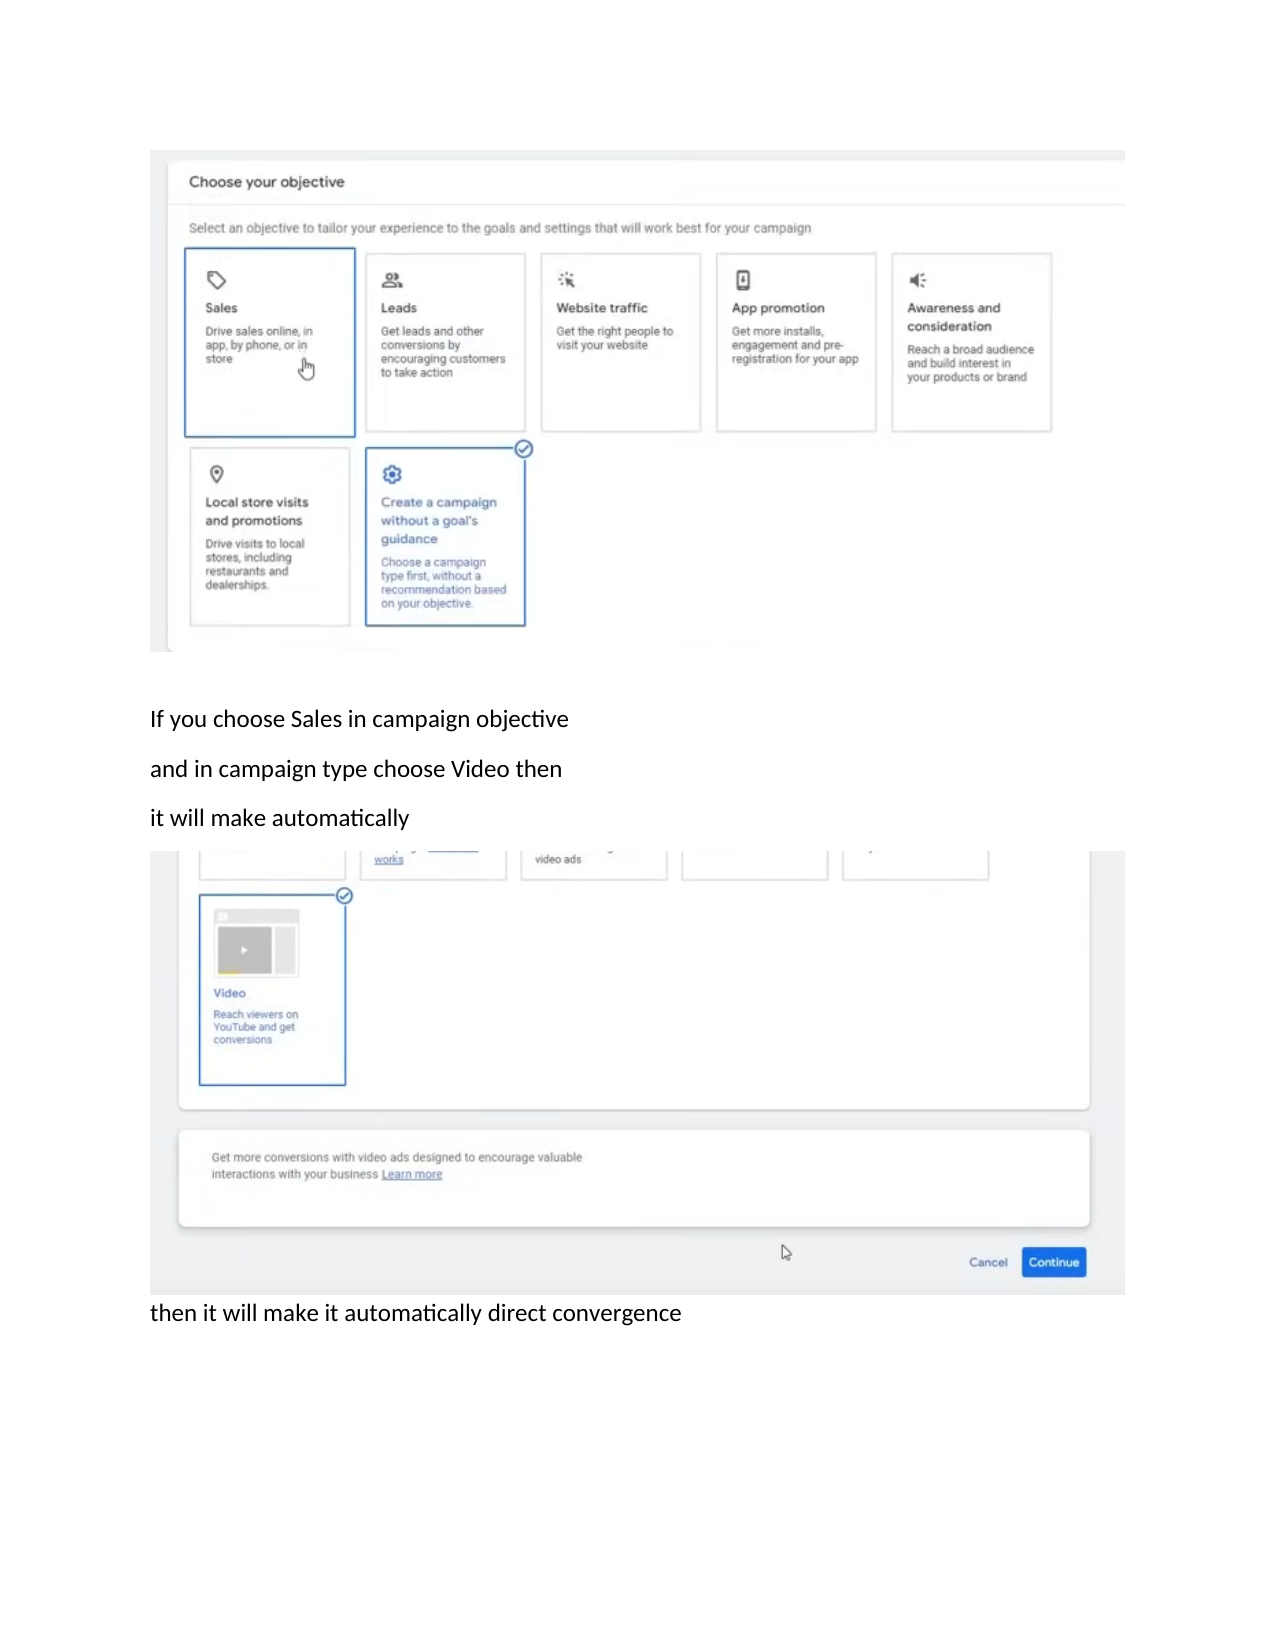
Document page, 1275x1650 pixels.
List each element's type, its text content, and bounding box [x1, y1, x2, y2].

text If you choose Sales in campaign objective [150, 703, 1125, 734]
text then it will make it automatically direct convergence [150, 1295, 1125, 1328]
picture [150, 851, 1125, 1295]
text it will make automatically [150, 802, 1125, 833]
picture [150, 150, 1125, 652]
text and in campaign type choose Video then [150, 753, 1125, 783]
